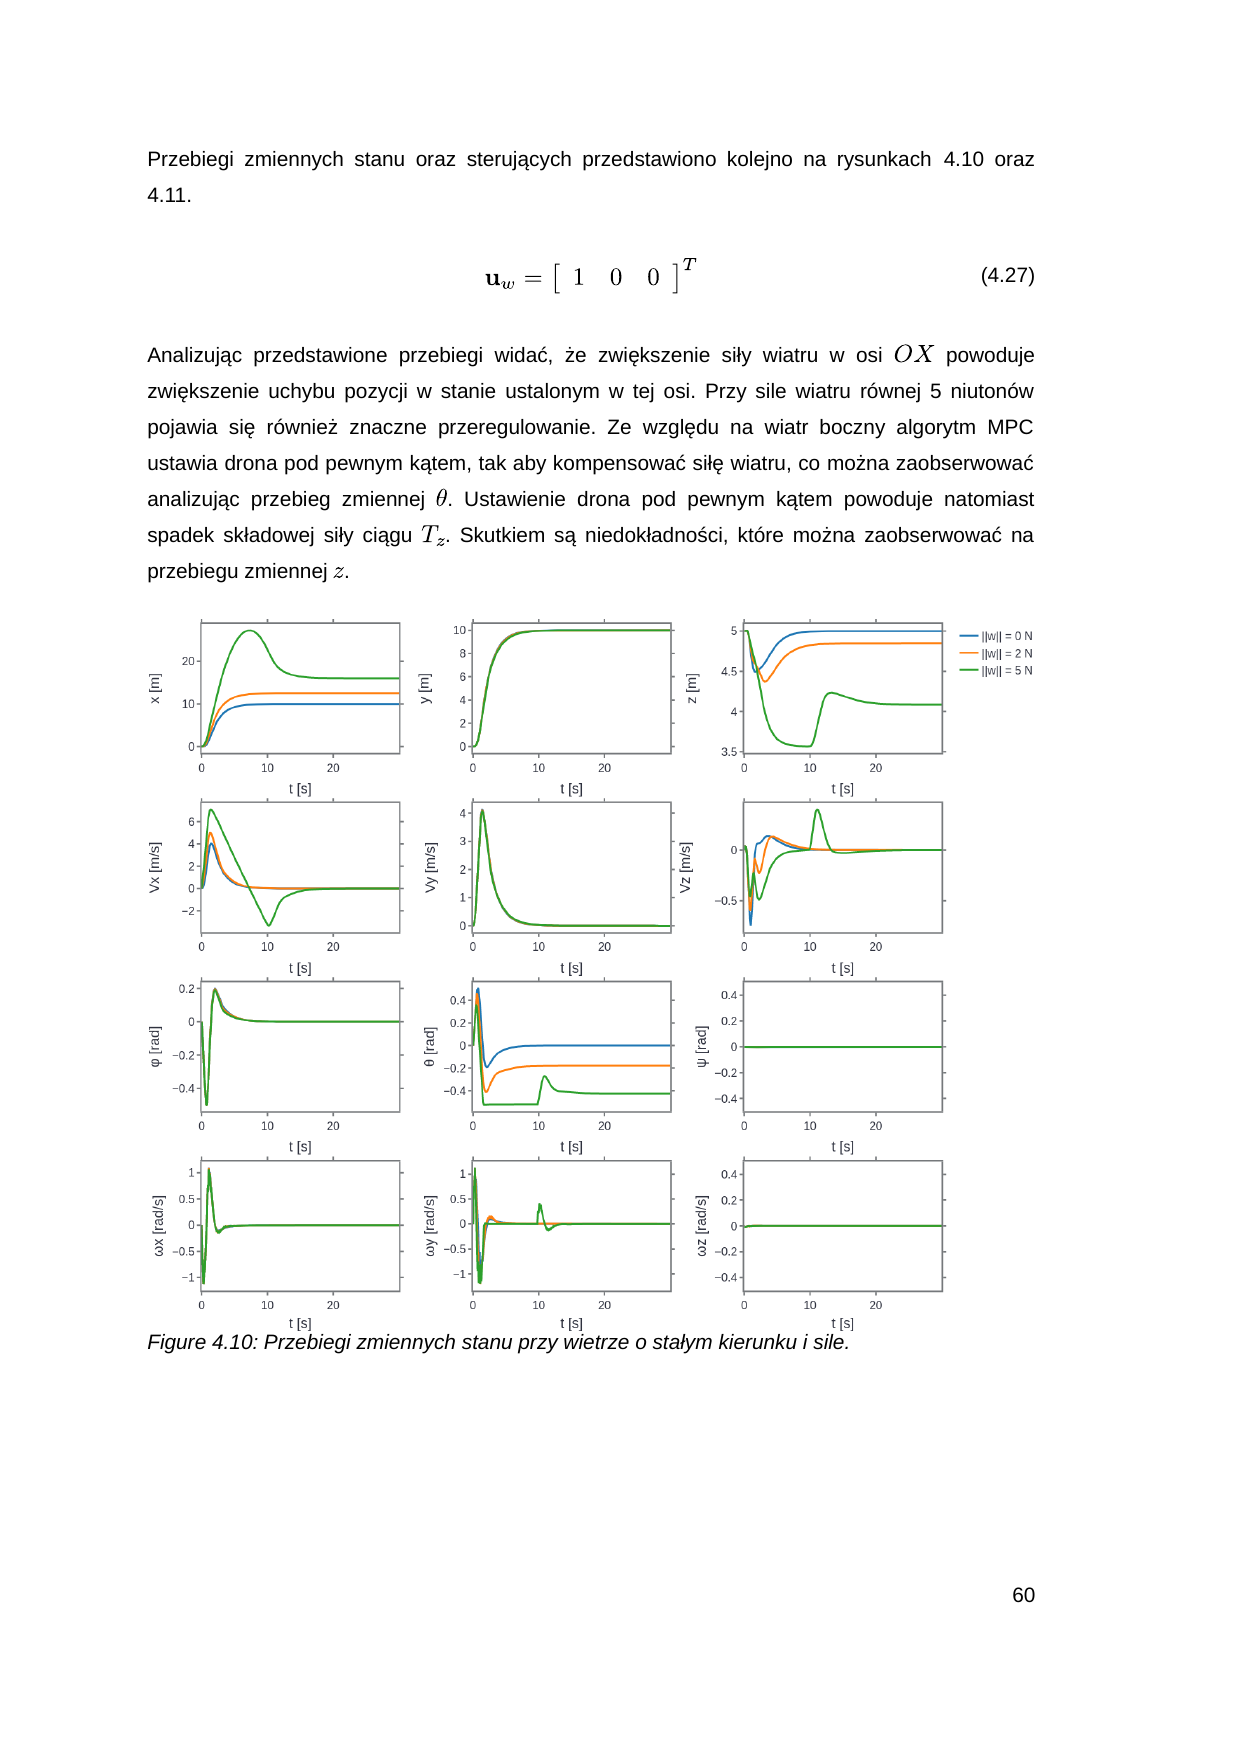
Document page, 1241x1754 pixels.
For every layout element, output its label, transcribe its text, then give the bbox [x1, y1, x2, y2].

text Przebiegi zmiennych stanu oraz sterujących przedstawiono kolejno na rysunkach 4.10 oraz 4.11. [147, 147, 1035, 207]
text Analizując przedstawione przebiegi widać, że zwiększenie siły wiatru w osi powoduje zwiększenie uchybu pozycji w stanie ustalonym w tej osi. Przy sile wiatru równej 5 niutonów pojawia się również znaczne przeregulowanie. Ze względu na wiatr boczny algorytm MPC ustawia drona pod pewnym kątem, tak aby kompensować siłę wiatru, co można zaobserwować analizując przebieg zmiennej . Ustawienie drona pod pewnym kątem powoduje natomiast spadek składowej siły ciągu . Skutkiem są niedokładności, które można zaobserwować na przebiegu zmiennej . [147, 343, 1035, 582]
picture [147, 619, 1035, 1331]
text (4.27) [147, 256, 1035, 293]
text Figure 4.10: Przebiegi zmiennych stanu przy wietrze o stałym kierunku i sile. [147, 1331, 1035, 1354]
